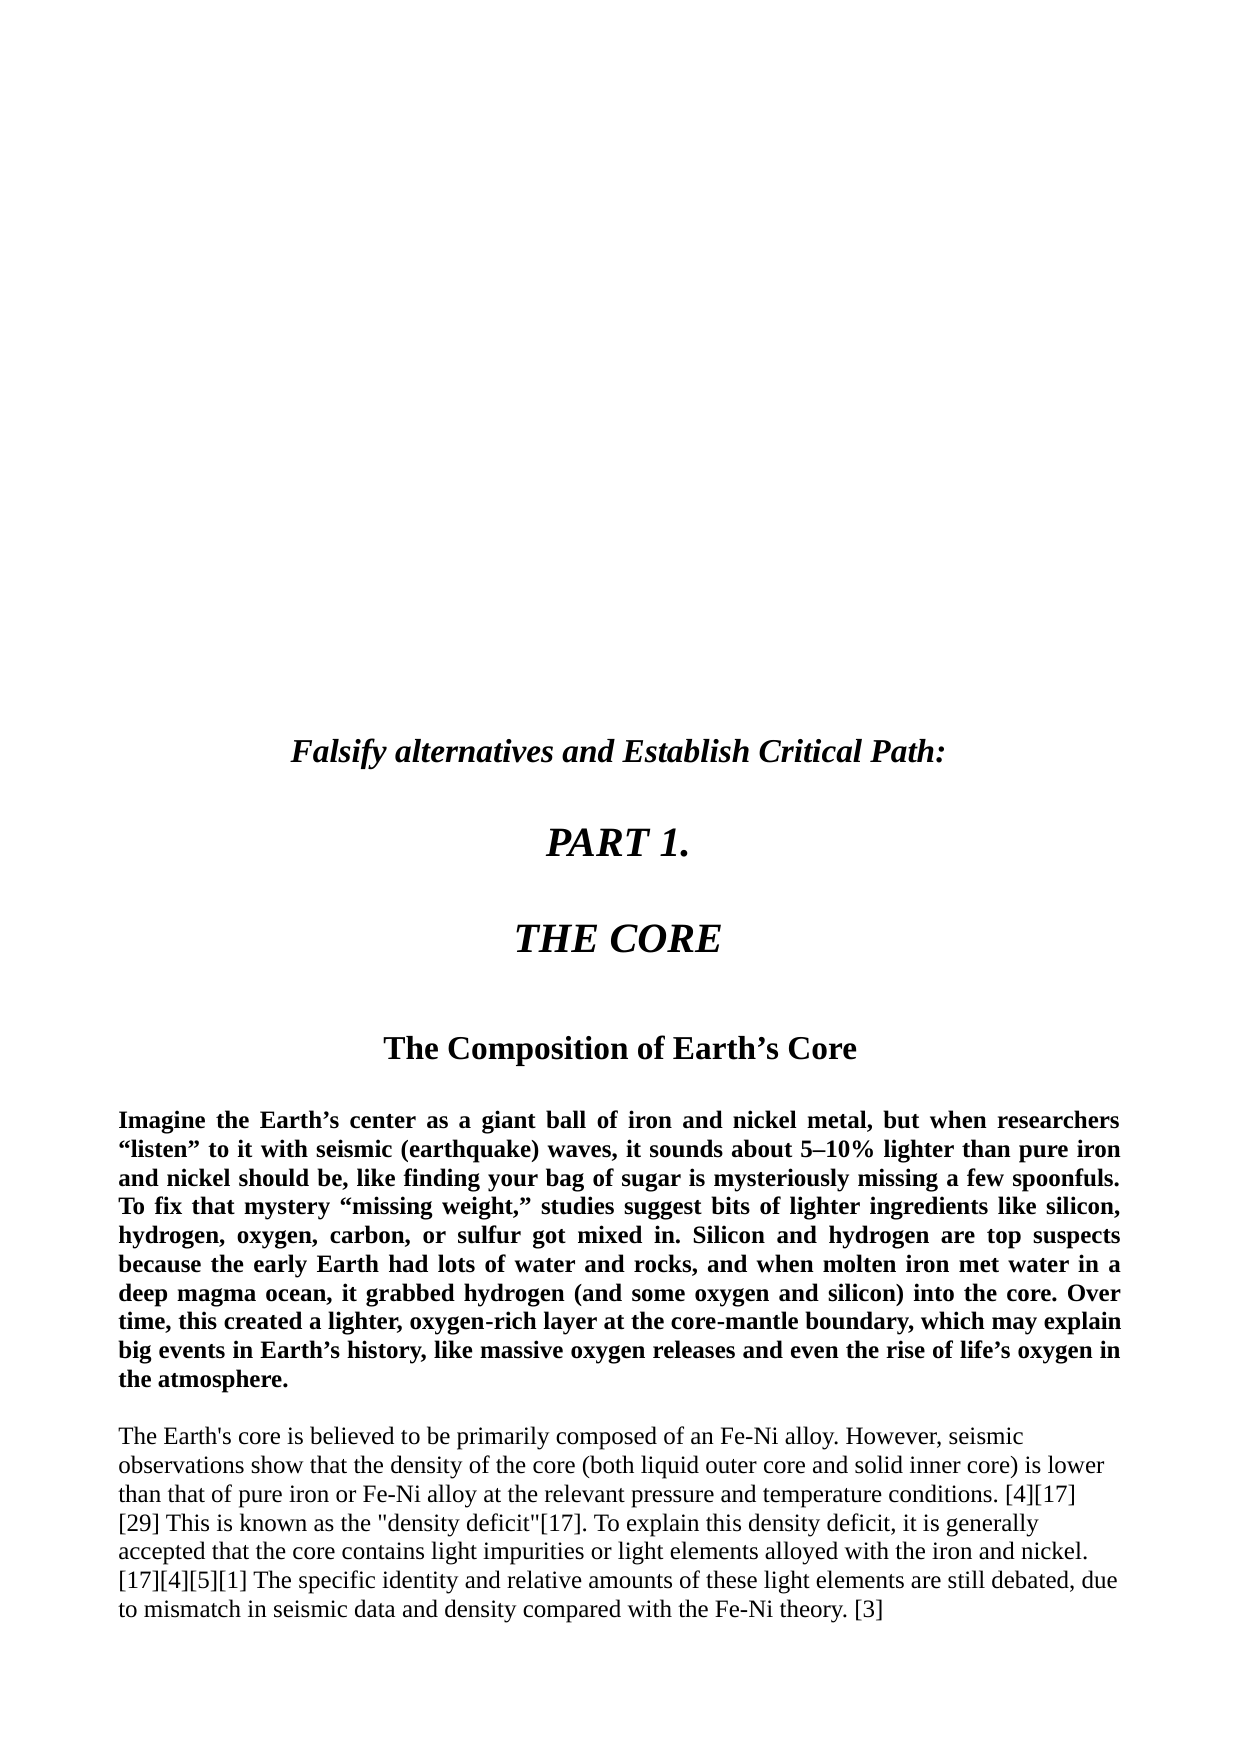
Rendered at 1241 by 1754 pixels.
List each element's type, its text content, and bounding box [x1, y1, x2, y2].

text The Earth's core is believed to be primarily composed of an Fe-Ni alloy. However, seismic observations show that the density of the core (both liquid outer core and solid inner core) is lower than that of pure iron or Fe-Ni alloy at the relevant pressure and temperature conditions. [4][17] [29] This is known as the "density deficit"[17]. To explain this density deficit, it is generally accepted that the core contains light impurities or light elements alloyed with the iron and nickel. [17][4][5][1] The specific identity and relative amounts of these light elements are still debated, due to mismatch in seismic data and density compared with the Fe-Ni theory. [3] [118, 1421, 1122, 1623]
text THE CORE [118, 913, 1122, 961]
text Falsify alternatives and Establish Critical Path: [118, 731, 1122, 770]
text PART 1. [118, 818, 1122, 866]
text The Composition of Earth’s Core [118, 1028, 1122, 1067]
text Imagine the Earth’s center as a giant ball of iron and nickel metal, but when researchers “listen” to it with seismic (earthquake) waves, it sounds about 5–10% lighter than pure iron and nickel should be, like finding your bag of sugar is mysteriously missing a few spoonfuls. To fix that mystery “missing weight,” studies suggest bits of lighter ingredients like silicon, hydrogen, oxygen, carbon, or sulfur got mixed in. Silicon and hydrogen are top suspects because the early Earth had lots of water and rocks, and when molten iron met water in a deep magma ocean, it grabbed hydrogen (and some oxygen and silicon) into the core. Over time, this created a lighter, oxygen‑rich layer at the core‑mantle boundary, which may explain big events in Earth’s history, like massive oxygen releases and even the rise of life’s oxygen in the atmosphere. [118, 1105, 1122, 1393]
